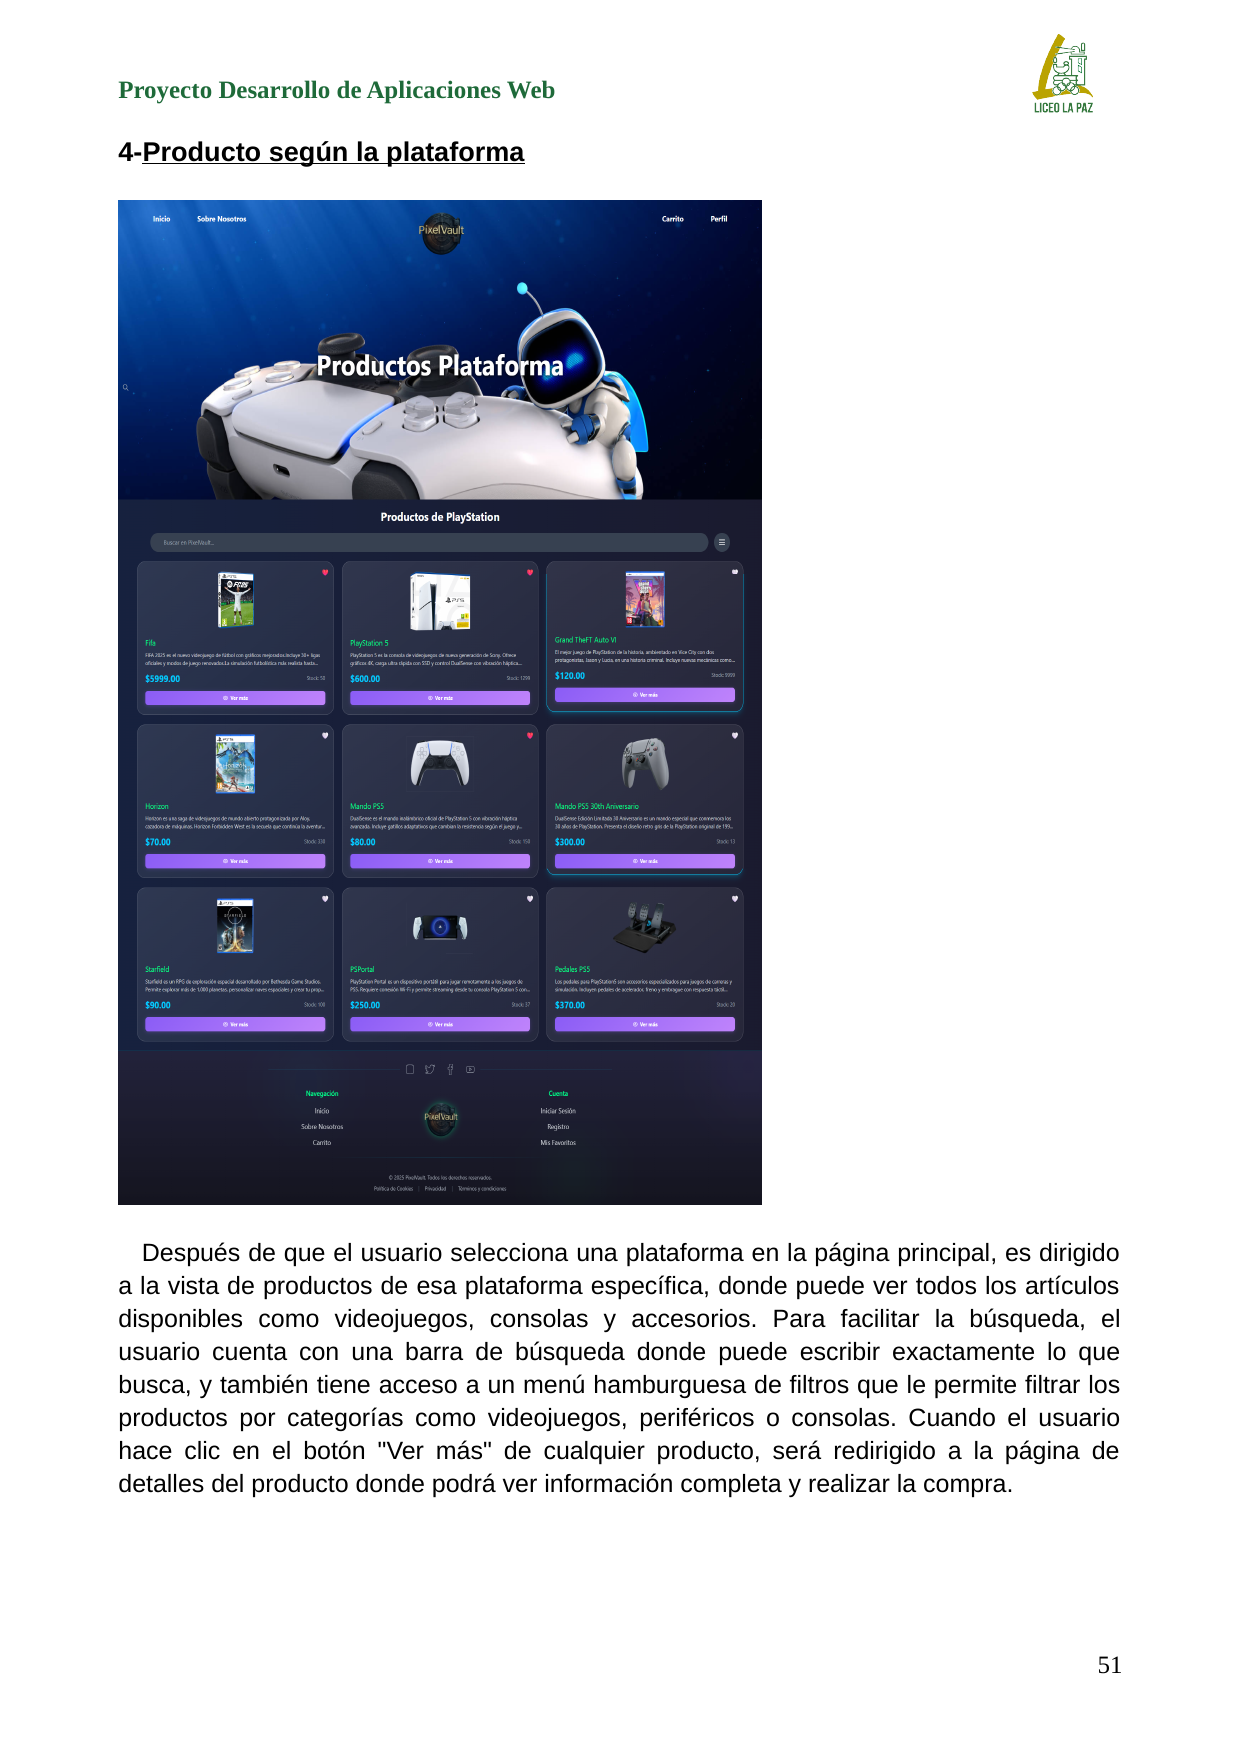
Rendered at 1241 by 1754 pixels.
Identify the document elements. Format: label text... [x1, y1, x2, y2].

picture [118, 200, 762, 1205]
text Después de que el usuario selecciona una plataforma en la página principal, es dirigido a la vista de productos de esa plataforma específica, donde puede ver todos los artículos disponibles como videojuegos, consolas y accesorios. Para facilitar la búsqueda, el usuario cuenta con una barra de búsqueda donde puede escribir exactamente lo que busca, y también tiene acceso a un menú hamburguesa de filtros que le permite filtrar los productos por categorías como videojuegos, periféricos o consolas. Cuando el usuario hace clic en el botón "Ver más" de cualquier producto, será redirigido a la página de detalles del producto donde podrá ver información completa y realizar la compra. [118, 1238, 1122, 1498]
subtitle 4-Producto según la plataforma [118, 136, 1122, 167]
picture [1025, 26, 1100, 121]
